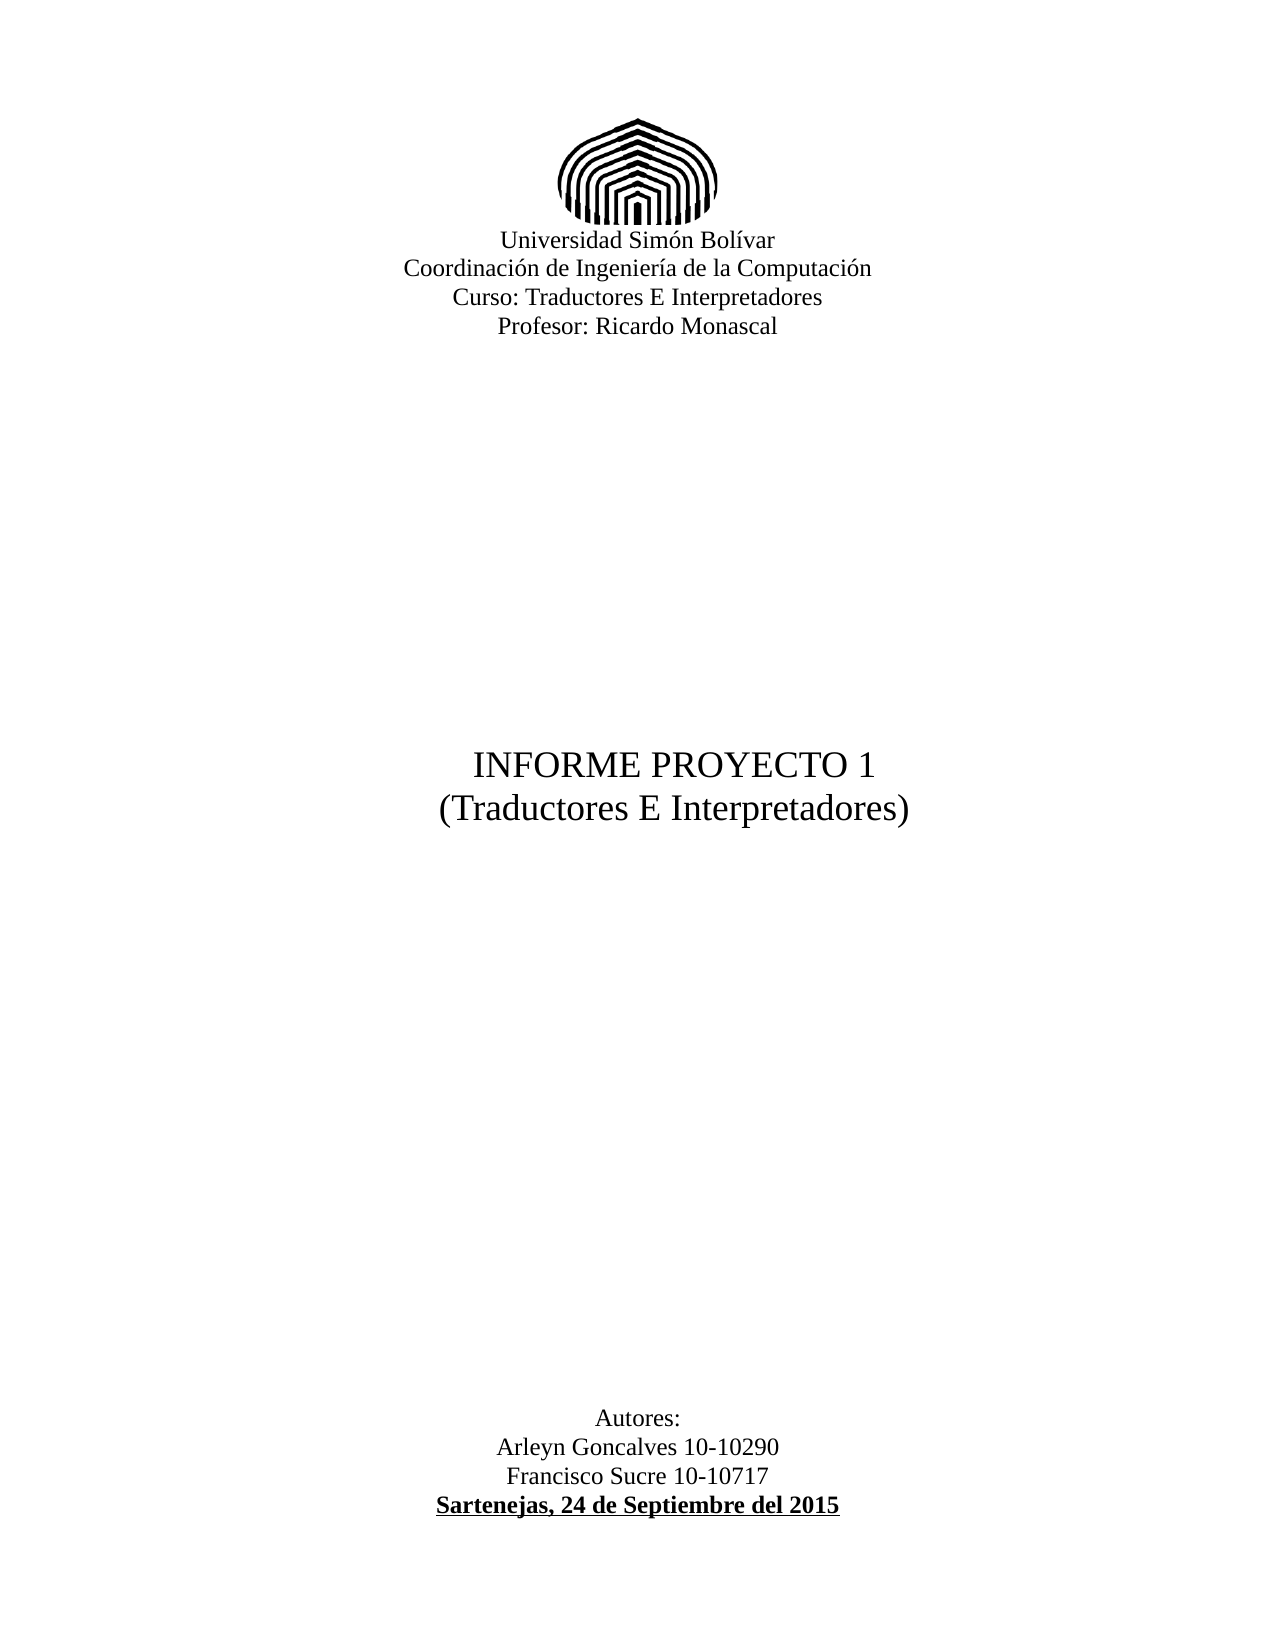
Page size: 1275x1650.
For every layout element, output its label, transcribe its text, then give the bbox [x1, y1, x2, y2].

text Francisco Sucre 10-10717 [118, 1461, 1157, 1490]
text Autores: [118, 1403, 1157, 1432]
text Coordinación de Ingeniería de la Computación [118, 253, 1157, 282]
text INFORME PROYECTO 1 [118, 742, 1157, 785]
text Profesor: Ricardo Monascal [118, 311, 1157, 340]
text Sartenejas, 24 de Septiembre del 2015 [118, 1490, 1157, 1518]
picture [557, 118, 718, 225]
text Curso: Traductores E Interpretadores [118, 282, 1157, 311]
text Arleyn Goncalves 10-10290 [118, 1432, 1157, 1461]
text (Traductores E Interpretadores) [118, 785, 1157, 828]
text Universidad Simón Bolívar [118, 225, 1157, 253]
